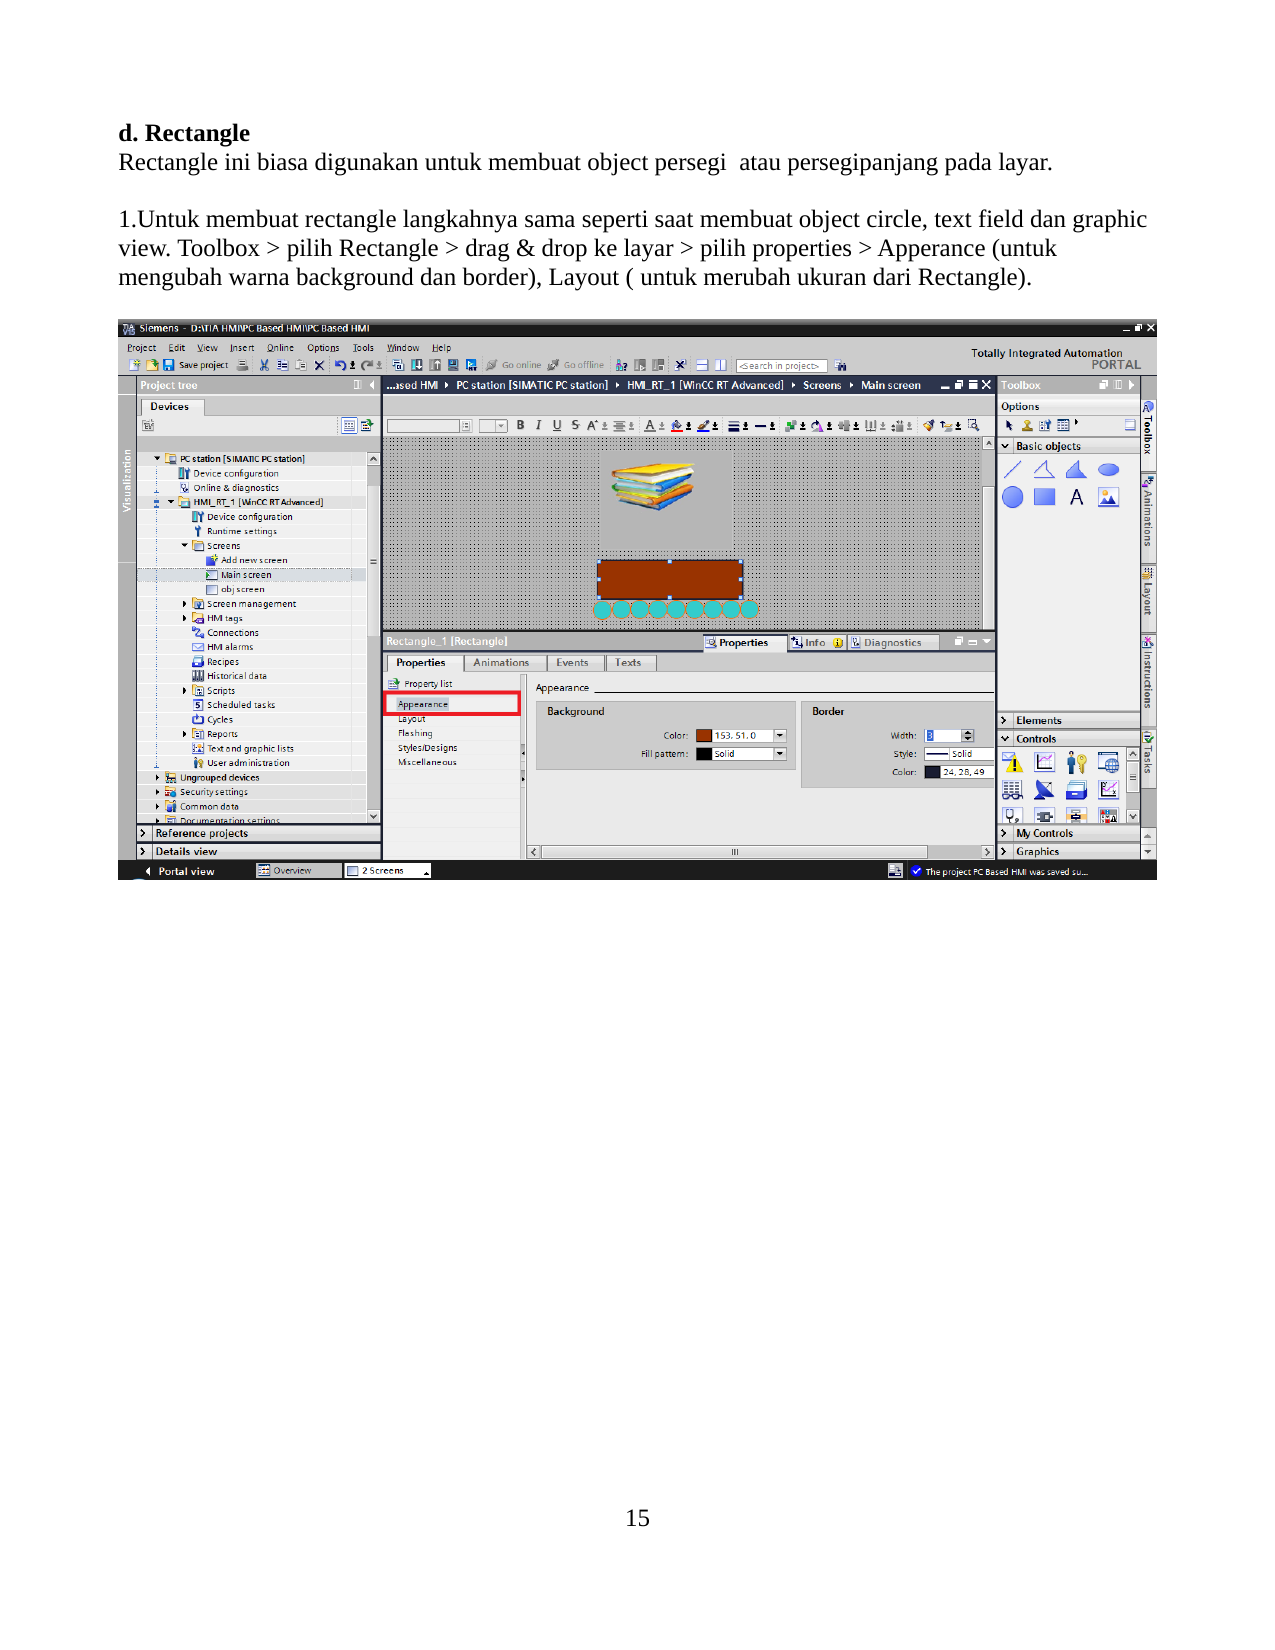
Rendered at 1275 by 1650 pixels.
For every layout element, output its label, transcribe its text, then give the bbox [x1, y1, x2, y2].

text d. Rectangle [118, 118, 1157, 147]
text 1.Untuk membuat rectangle langkahnya sama seperti saat membuat object circle, text field dan graphic view. Toolbox > pilih Rectangle > drag & drop ke layar > pilih properties > Apperance (untuk mengubah warna background dan border), Layout ( untuk merubah ukuran dari Rectangle). [118, 204, 1157, 291]
picture [118, 319, 1157, 880]
text Rectangle ini biasa digunakan untuk membuat object persegi atau persegipanjang pada layar. [118, 147, 1157, 176]
